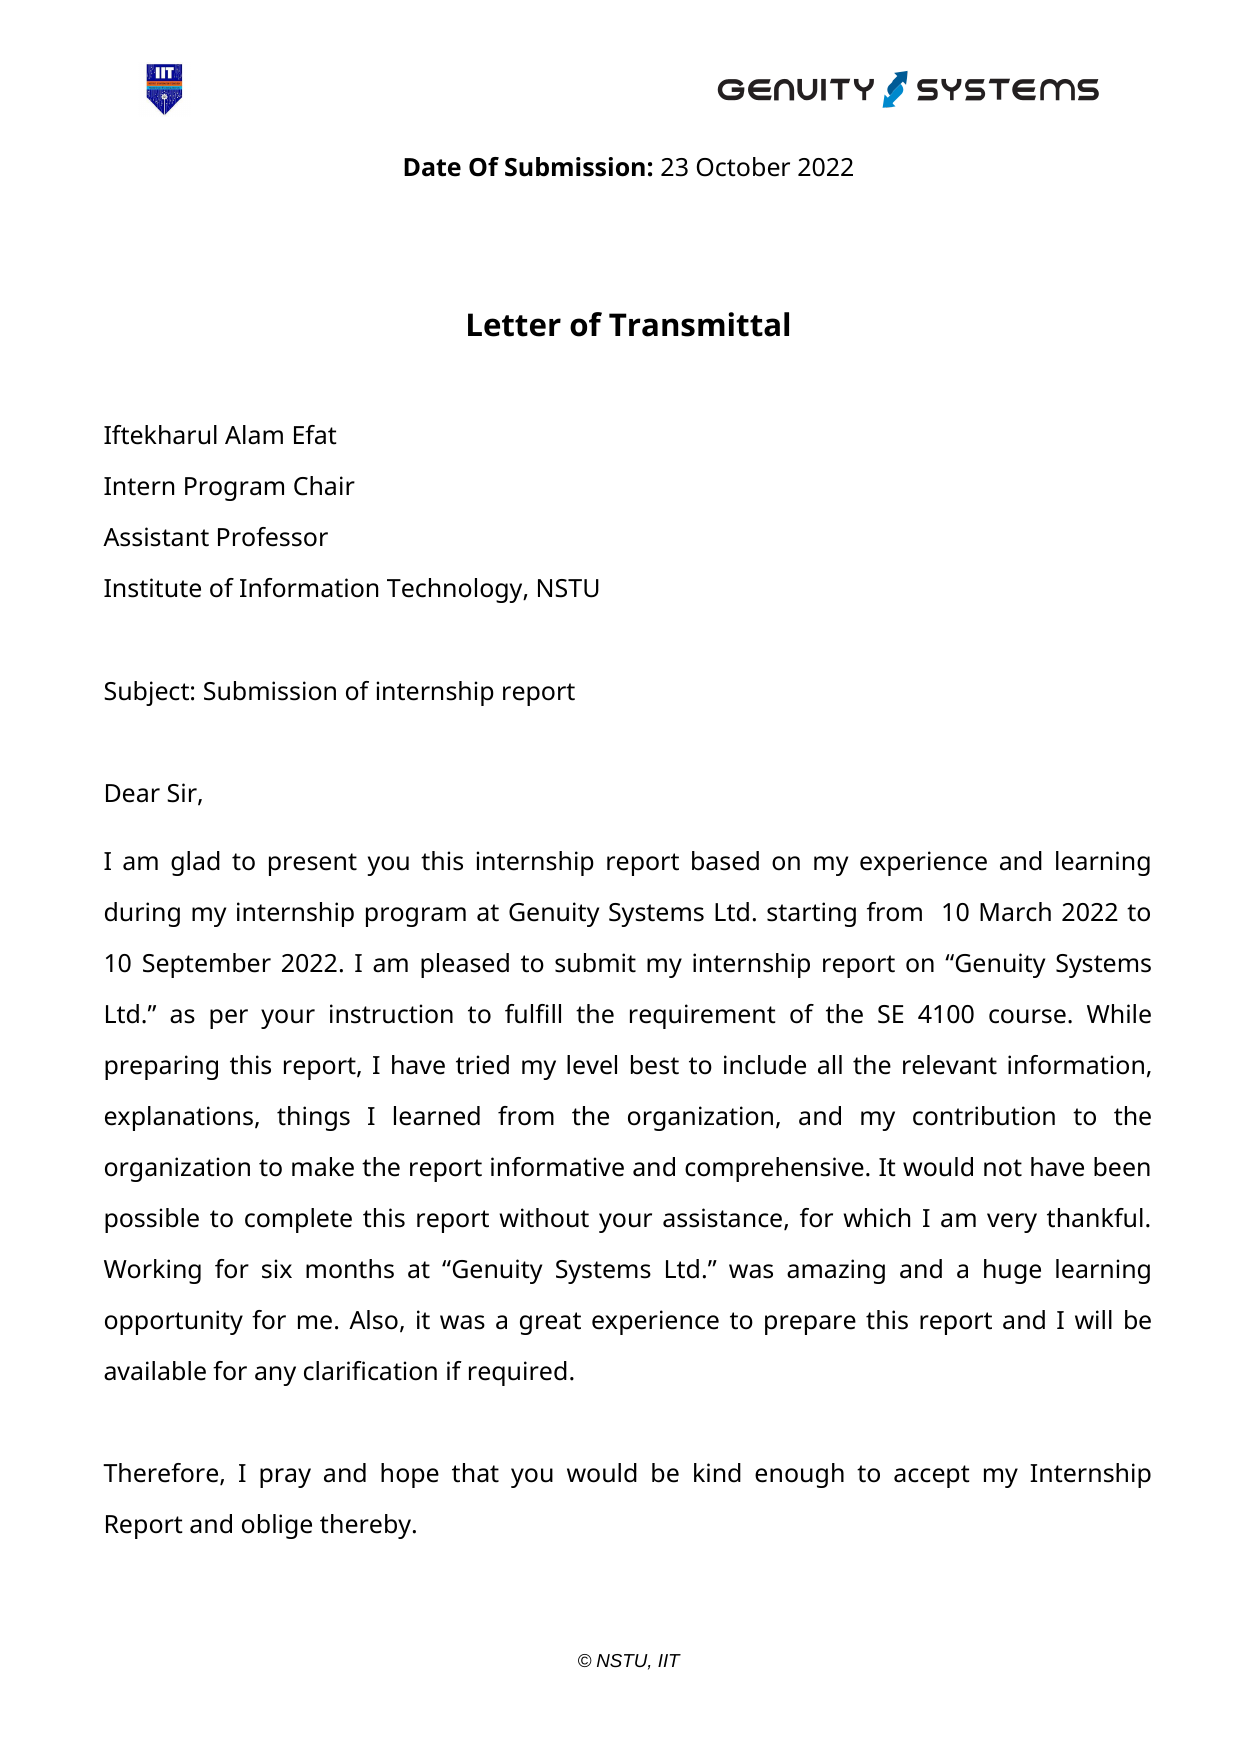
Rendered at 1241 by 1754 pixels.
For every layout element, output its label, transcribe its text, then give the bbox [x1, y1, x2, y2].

picture [137, 62, 192, 117]
text Institute of Information Technology, NSTU [103, 571, 1153, 605]
text Iftekharul Alam Efat [103, 418, 1153, 452]
text Intern Program Chair [103, 469, 1153, 503]
text Letter of Transmittal [103, 303, 1153, 346]
text I am glad to present you this internship report based on my experience and learning during my internship program at Genuity Systems Ltd. starting from 10 March 2022 to 10 September 2022. I am pleased to submit my internship report on “Genuity Systems Ltd.” as per your instruction to fulfill the requirement of the SE 4100 course. While preparing this report, I have tried my level best to include all the relevant information, explanations, things I learned from the organization, and my contribution to the organization to make the report informative and comprehensive. It would not have been possible to complete this report without your assistance, for which I am very thankful. Working for six months at “Genuity Systems Ltd.” was amazing and a huge learning opportunity for me. Also, it was a great experience to prepare this report and I will be available for any clarification if required. [103, 843, 1153, 1388]
text Dear Sir, [103, 775, 1153, 809]
text Subject: Submission of internship report [103, 673, 1153, 707]
text Therefore, I pray and hope that you would be kind enough to accept my Internship Report and oblige thereby. [103, 1456, 1153, 1541]
picture [714, 70, 1101, 108]
text Date Of Submission: 23 October 2022 [103, 150, 1153, 184]
text Assistant Professor [103, 520, 1153, 554]
